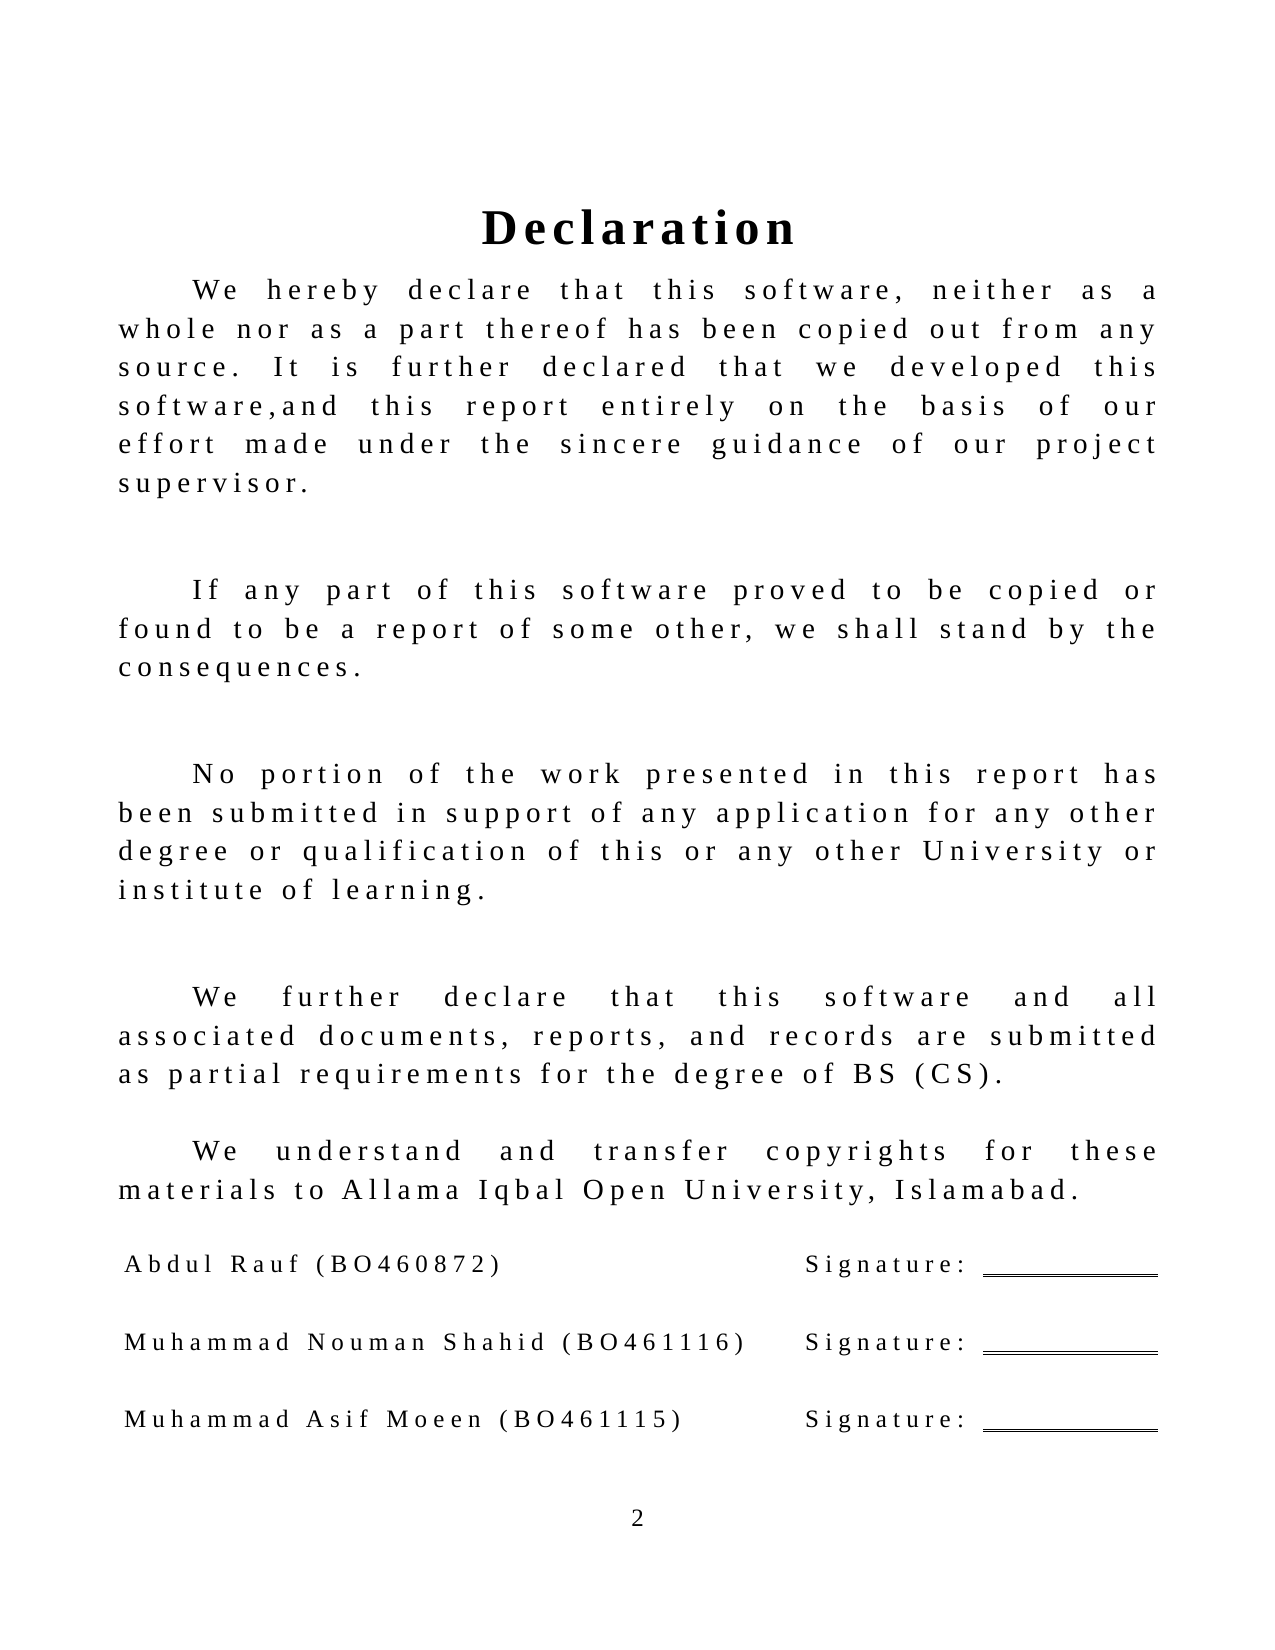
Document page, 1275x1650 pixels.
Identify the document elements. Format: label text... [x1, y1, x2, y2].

text We hereby declare that this software, neither as a whole nor as a part thereof has been copied out from any source. It is further declared that we developed this software,and this report entirely on the basis of our effort made under the sincere guidance of our project supervisor. [118, 272, 1157, 499]
text We understand and transfer copyrights for these materials to Allama Iqbal Open University, Islamabad. [118, 1133, 1157, 1205]
table_header Signature: [765, 1210, 1157, 1288]
table_cell Muhammad Nouman Shahid (BO461116) [118, 1288, 765, 1365]
table_cell Signature: [765, 1365, 1157, 1443]
table_cell Muhammad Asif Moeen (BO461115) [118, 1365, 765, 1443]
subtitle Declaration [118, 197, 1157, 255]
table_header Abdul Rauf (BO460872) [118, 1210, 765, 1288]
table_cell Signature: [765, 1288, 1157, 1365]
text If any part of this software proved to be copied or found to be a report of some other, we shall stand by the consequences. [118, 572, 1157, 683]
text No portion of the work presented in this report has been submitted in support of any application for any other degree or qualification of this or any other University or institute of learning. [118, 756, 1157, 906]
text We further declare that this software and all associated documents, reports, and records are submitted as partial requirements for the degree of BS (CS). [118, 979, 1157, 1090]
